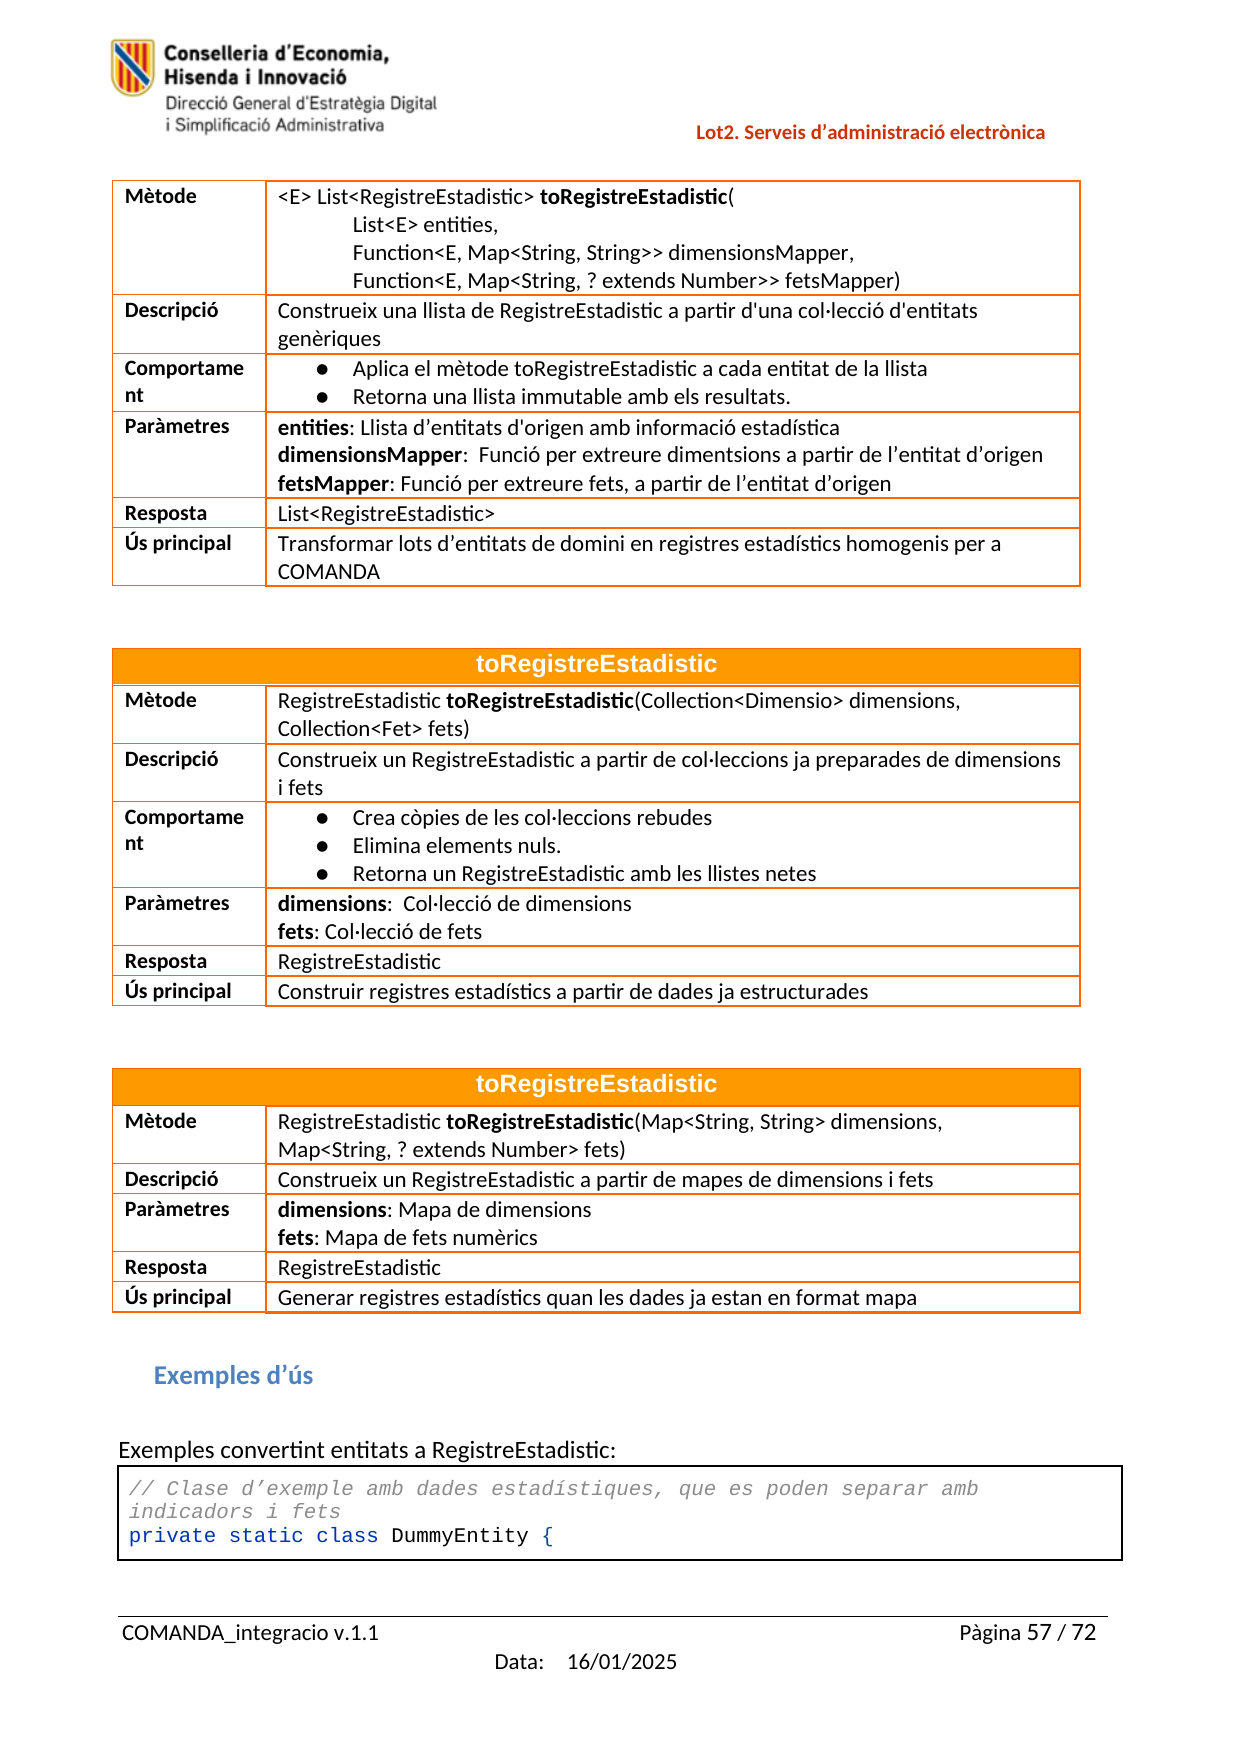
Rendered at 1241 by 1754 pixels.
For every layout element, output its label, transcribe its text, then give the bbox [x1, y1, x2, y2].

table_cell Mètode [113, 1106, 265, 1163]
table_cell Aplica el mètode toRegistreEstadistic a cada entitat de la llista Retorna una llista immutable amb els resultats. [267, 355, 1079, 411]
table_cell Mètode [113, 686, 265, 743]
table_cell Mètode [113, 181, 265, 294]
table_cell RegistreEstadistic toRegistreEstadistic(Map<String, String> dimensions, Map<String, ? extends Number> fets) [267, 1107, 1079, 1163]
table_cell List<RegistreEstadistic> [267, 499, 1079, 527]
table_cell Construeix una llista de RegistreEstadistic a partir d'una col·lecció d'entitats genèriques [267, 296, 1079, 352]
table_cell Construeix un RegistreEstadistic a partir de mapes de dimensions i fets [267, 1165, 1079, 1193]
table_cell entities: Llista d’entitats d'origen amb informació estadística dimensionsMapper: Funció per extreure dimentsions a partir de l’entitat d’origen fetsMapper: Funció per extreure fets, a partir de l’entitat d’origen [267, 413, 1079, 497]
table_cell Transformar lots d’entitats de domini en registres estadístics homogenis per a COMANDA [267, 529, 1079, 585]
table_cell Paràmetres [113, 412, 265, 497]
table_cell Paràmetres [113, 1194, 265, 1251]
table_cell Descripció [113, 295, 265, 352]
table_cell dimensions: Col·lecció de dimensions fets: Col·lecció de fets [267, 889, 1079, 945]
table_cell dimensions: Mapa de dimensions fets: Mapa de fets numèrics [267, 1195, 1079, 1251]
table_cell Construeix un RegistreEstadistic a partir de col·leccions ja preparades de dimensions i fets [267, 745, 1079, 801]
table_cell Resposta [113, 498, 265, 527]
table_cell Generar registres estadístics quan les dades ja estan en format mapa [267, 1283, 1079, 1311]
table_cell <E> List<RegistreEstadistic> toRegistreEstadistic( List<E> entities, Function<E, Map<String, String>> dimensionsMapper, Function<E, Map<String, ? extends Number>> fetsMapper) [267, 182, 1079, 294]
table_cell Comportament [113, 354, 265, 411]
table_cell Paràmetres [113, 888, 265, 945]
table_header toRegistreEstadistic [113, 649, 1079, 684]
table_cell Construir registres estadístics a partir de dades ja estructurades [267, 977, 1079, 1005]
table_cell Crea còpies de les col·leccions rebudes Elimina elements nuls. Retorna un RegistreEstadistic amb les llistes netes [267, 803, 1079, 887]
table_cell RegistreEstadistic [267, 947, 1079, 975]
table_cell RegistreEstadistic toRegistreEstadistic(Collection<Dimensio> dimensions, Collection<Fet> fets) [267, 687, 1079, 743]
table_cell Resposta [113, 946, 265, 975]
table_cell Ús principal [113, 976, 265, 1005]
table_header toRegistreEstadistic [113, 1069, 1079, 1105]
table_cell RegistreEstadistic [267, 1253, 1079, 1281]
table_header // Clase d’exemple amb dades estadístiques, que es poden separar amb indicadors i fets private static class DummyEntity { [119, 1467, 1121, 1559]
text Exemples convertint entitats a RegistreEstadistic: [118, 1434, 1122, 1465]
table_cell Descripció [113, 744, 265, 801]
subtitle Exemples d’ús [153, 1358, 1122, 1392]
table_cell Ús principal [113, 528, 265, 585]
table_cell Resposta [113, 1252, 265, 1281]
table_cell Ús principal [113, 1282, 265, 1311]
table_cell Descripció [113, 1164, 265, 1193]
picture [100, 26, 467, 156]
table_cell Comportament [113, 802, 265, 887]
